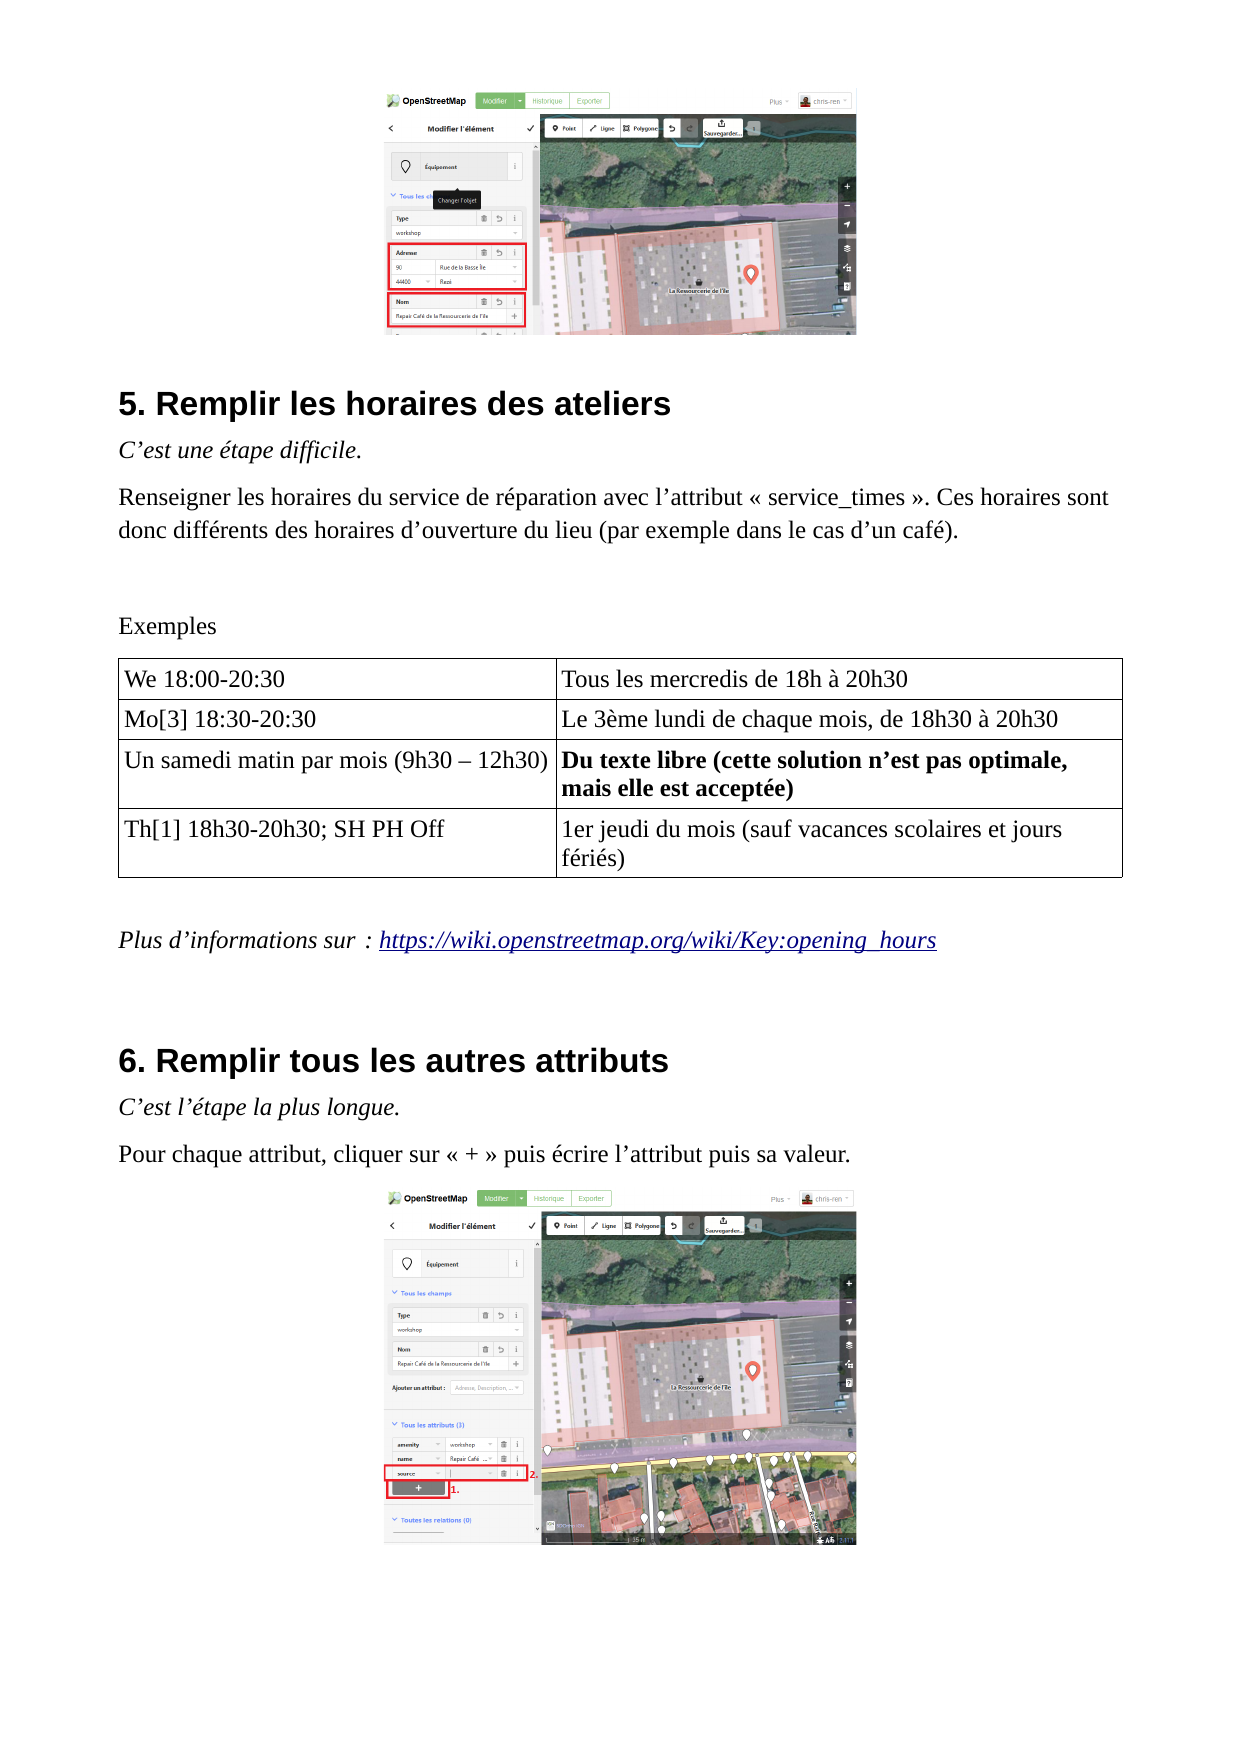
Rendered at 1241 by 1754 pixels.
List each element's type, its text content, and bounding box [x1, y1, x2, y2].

text C’est l’étape la plus longue. [118, 1092, 1122, 1121]
text Plus d’informations sur : https://wiki.openstreetmap.org/wiki/Key:opening_hours [118, 925, 1122, 953]
table_header Tous les mercredis de 18h à 20h30 [557, 659, 1122, 699]
text Exemples [118, 611, 1122, 639]
text Renseigner les horaires du service de réparation avec l’attribut « service_times ». Ces horaires sont donc différents des horaires d’ouverture du lieu (par exemple dans le cas d’un café). [118, 482, 1122, 544]
table_cell Du texte libre (cette solution n’est pas optimale, mais elle est acceptée) [557, 740, 1122, 808]
table_cell Le 3ème lundi de chaque mois, de 18h30 à 20h30 [557, 700, 1122, 739]
table_cell Th[1] 18h30-20h30; SH PH Off [119, 809, 556, 877]
table_cell Un samedi matin par mois (9h30 – 12h30) [119, 740, 556, 808]
text C’est une étape difficile. [118, 435, 1122, 464]
table_cell 1er jeudi du mois (sauf vacances scolaires et jours fériés) [557, 809, 1122, 877]
picture [383, 1187, 857, 1545]
table_cell Mo[3] 18:30-20:30 [119, 700, 556, 739]
subtitle 6. Remplir tous les autres attributs [118, 1041, 1122, 1079]
subtitle 5. Remplir les horaires des ateliers [118, 384, 1122, 422]
picture [383, 88, 857, 335]
text Pour chaque attribut, cliquer sur « + » puis écrire l’attribut puis sa valeur. [118, 1139, 1122, 1168]
table_header We 18:00-20:30 [119, 659, 556, 699]
